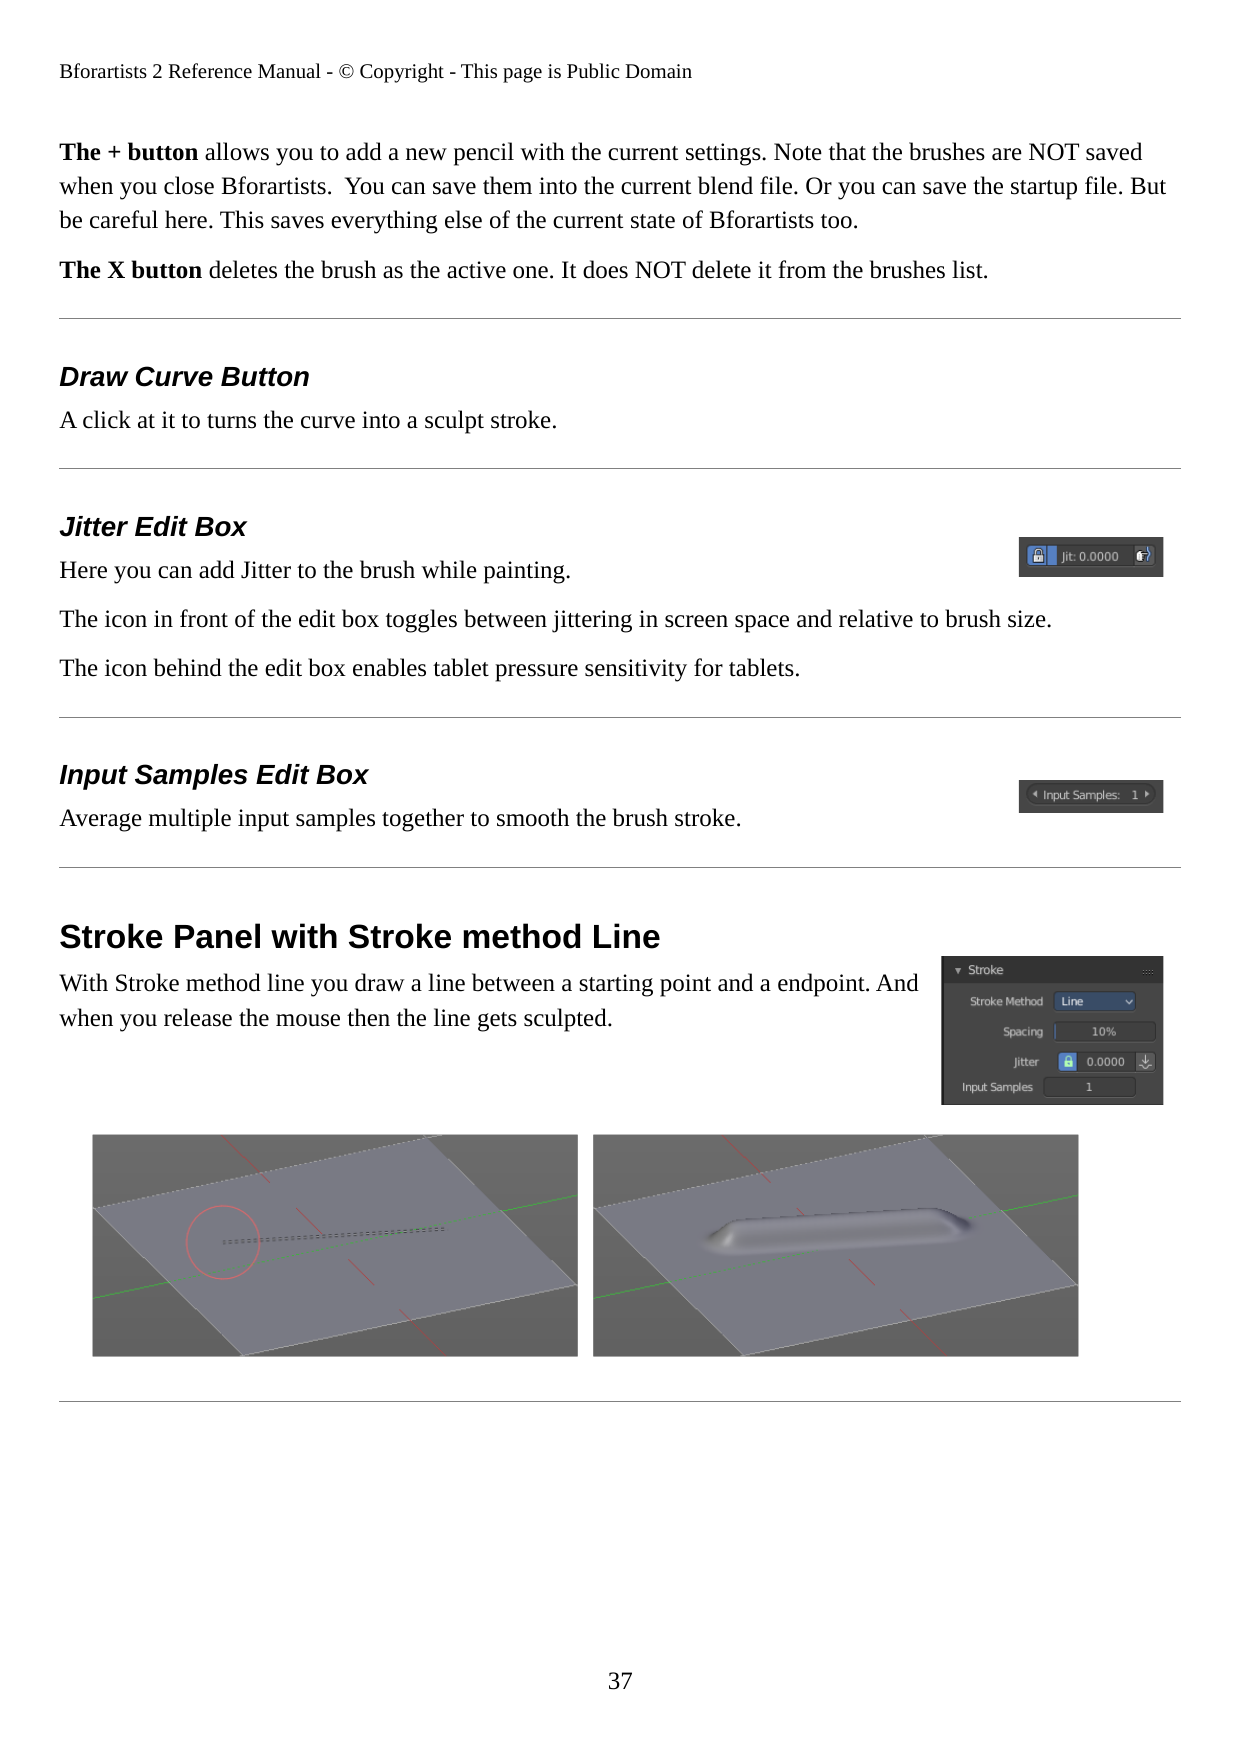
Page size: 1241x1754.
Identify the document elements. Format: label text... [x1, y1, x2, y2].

text A click at it to turns the curve into a sculpt stroke. [59, 405, 1181, 433]
text With Stroke method line you draw a line between a starting point and a endpoint. And when you release the mouse then the line gets sculpted. [59, 968, 941, 1032]
picture [1018, 780, 1164, 813]
subtitle Jitter Edit Box [59, 511, 1181, 542]
picture [941, 956, 1164, 1105]
text The icon behind the edit box enables tablet pressure sensitivity for tablets. [59, 653, 1181, 682]
text Here you can add Jitter to the brush while painting. [59, 555, 1181, 584]
subtitle Stroke Panel with Stroke method Line [59, 917, 1181, 956]
text The icon in front of the edit box toggles between jittering in screen space and relative to brush size. [59, 604, 1181, 633]
picture [76, 1118, 1094, 1369]
picture [1018, 537, 1164, 577]
subtitle Input Samples Edit Box [59, 759, 1181, 791]
text Average multiple input samples together to smooth the brush stroke. [59, 803, 1181, 832]
text The + button allows you to add a new pencil with the current settings. Note that the brushes are NOT saved when you close Bforartists. You can save them into the current blend file. Or you can save the startup file. But be careful here. This saves everything else of the current state of Bforartists too. [59, 137, 1181, 234]
subtitle Draw Curve Button [59, 360, 1181, 392]
text The X button deletes the brush as the active one. It does NOT delete it from the brushes list. [59, 255, 1181, 283]
